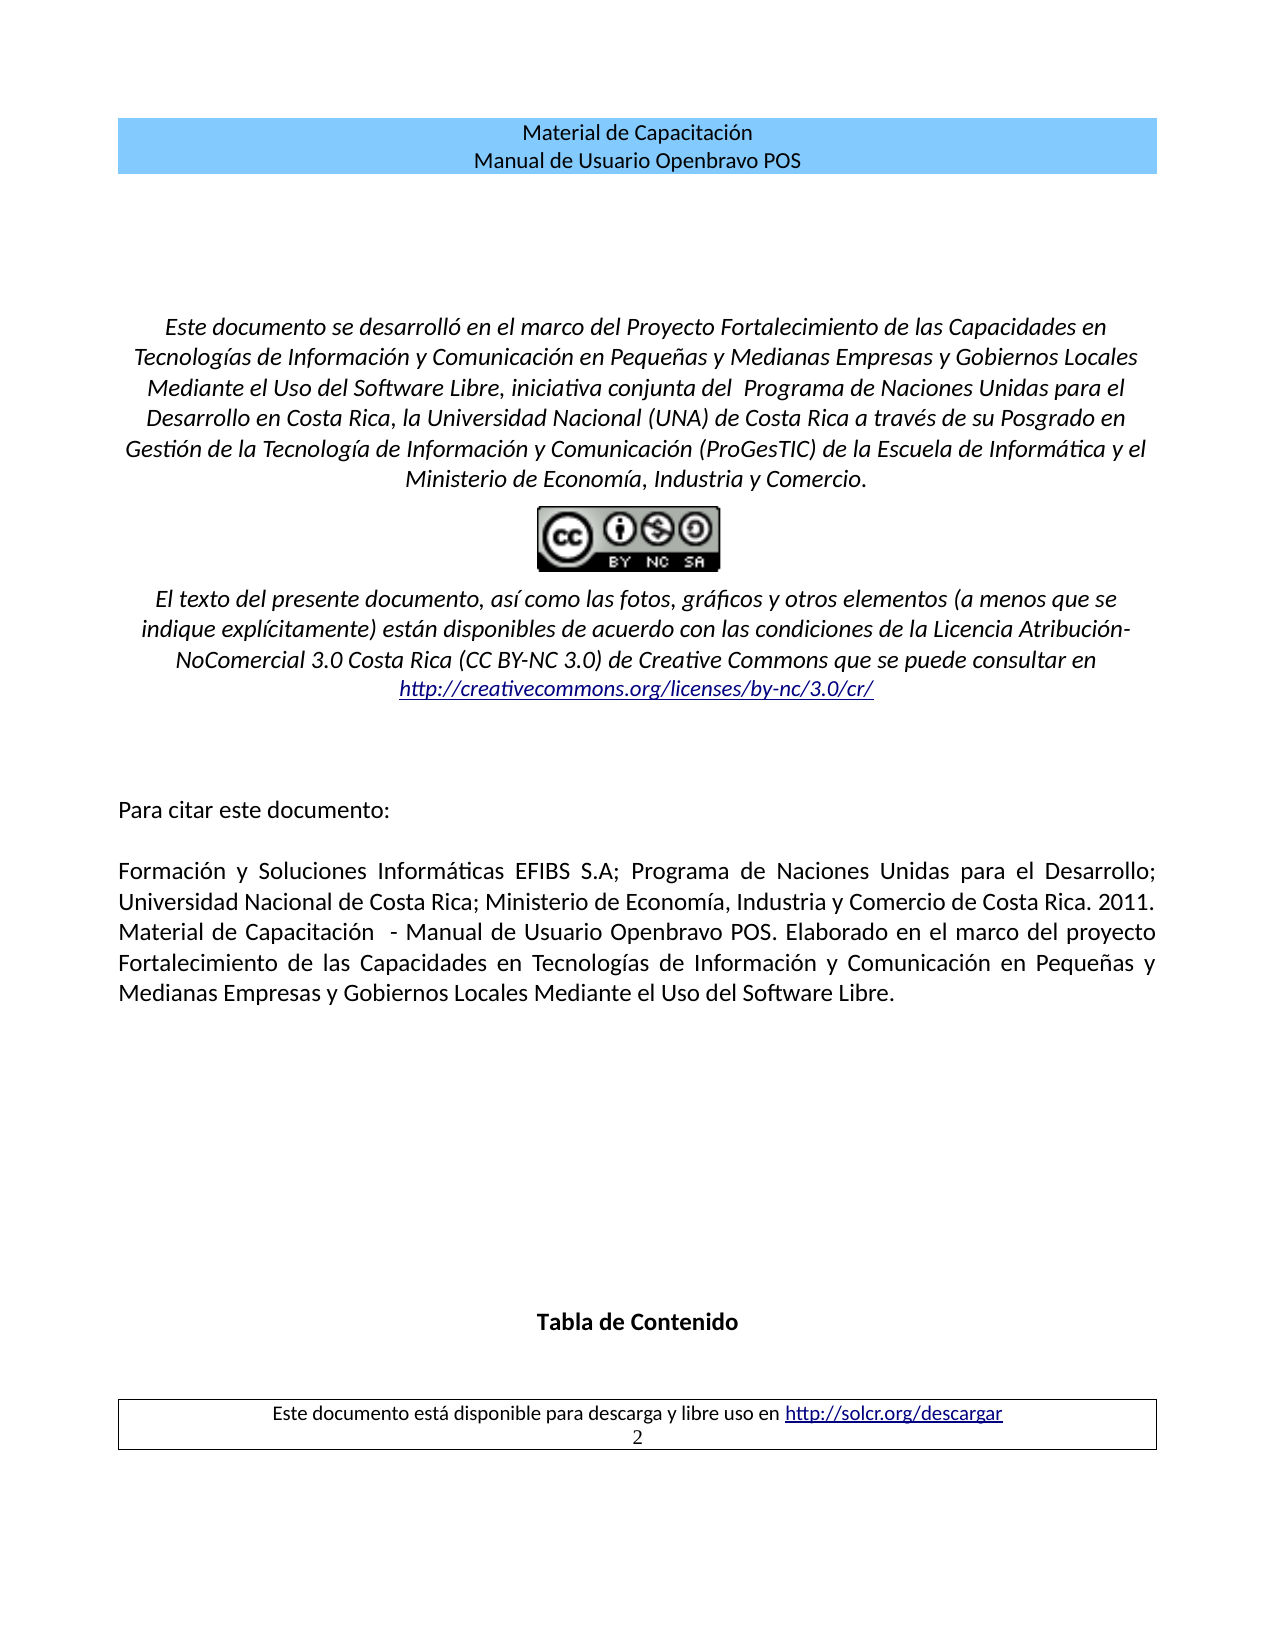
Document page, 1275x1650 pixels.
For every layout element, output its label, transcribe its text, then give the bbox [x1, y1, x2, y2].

text Para citar este documento: [118, 794, 1157, 825]
text Este documento se desarrolló en el marco del Proyecto Fortalecimiento de las Capacidades en Tecnologías de Información y Comunicación en Pequeñas y Medianas Empresas y Gobiernos Locales Mediante el Uso del Software Libre, iniciativa conjunta del Programa de Naciones Unidas para el Desarrollo en Costa Rica, la Universidad Nacional (UNA) de Costa Rica a través de su Posgrado en Gestión de la Tecnología de Información y Comunicación (ProGesTIC) de la Escuela de Informática y el Ministerio de Economía, Industria y Comercio. [118, 311, 1157, 494]
text El texto del presente documento, así como las fotos, gráficos y otros elementos (a menos que se indique explícitamente) están disponibles de acuerdo con las condiciones de la Licencia Atribución-NoComercial 3.0 Costa Rica (CC BY-NC 3.0) de Creative Commons que se puede consultar en http://creativecommons.org/licenses/by-nc/3.0/cr/ [118, 583, 1157, 703]
text Tabla de Contenido [118, 1306, 1157, 1336]
text Formación y Soluciones Informáticas EFIBS S.A; Programa de Naciones Unidas para el Desarrollo; Universidad Nacional de Costa Rica; Ministerio de Economía, Industria y Comercio de Costa Rica. 2011. Material de Capacitación - Manual de Usuario Openbravo POS. Elaborado en el marco del proyecto Fortalecimiento de las Capacidades en Tecnologías de Información y Comunicación en Pequeñas y Medianas Empresas y Gobiernos Locales Mediante el Uso del Software Libre. [118, 855, 1157, 1008]
